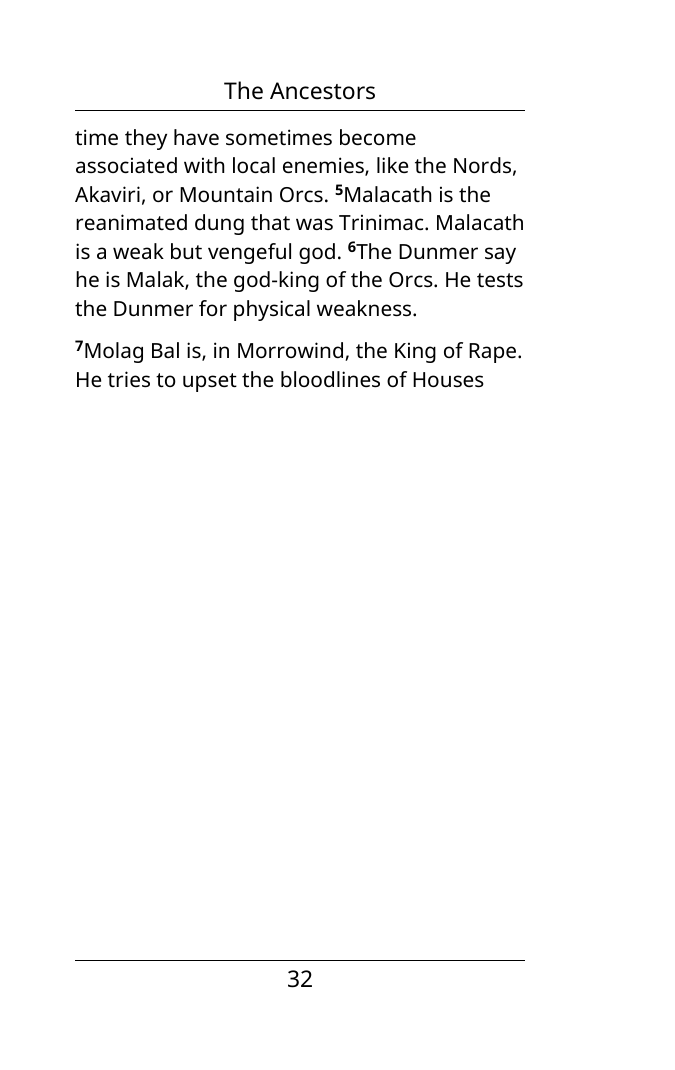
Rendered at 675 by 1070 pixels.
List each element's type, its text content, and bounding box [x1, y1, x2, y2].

text time they have sometimes become associated with local enemies, like the Nords, Akaviri, or Mountain Orcs. 5Malacath is the reanimated dung that was Trinimac. Malacath is a weak but vengeful god. 6The Dunmer say he is Malak, the god-king of the Orcs. He tests the Dunmer for physical weakness. [75, 123, 525, 322]
text 7Molag Bal is, in Morrowind, the King of Rape. He tries to upset the bloodlines of Houses [75, 336, 525, 393]
